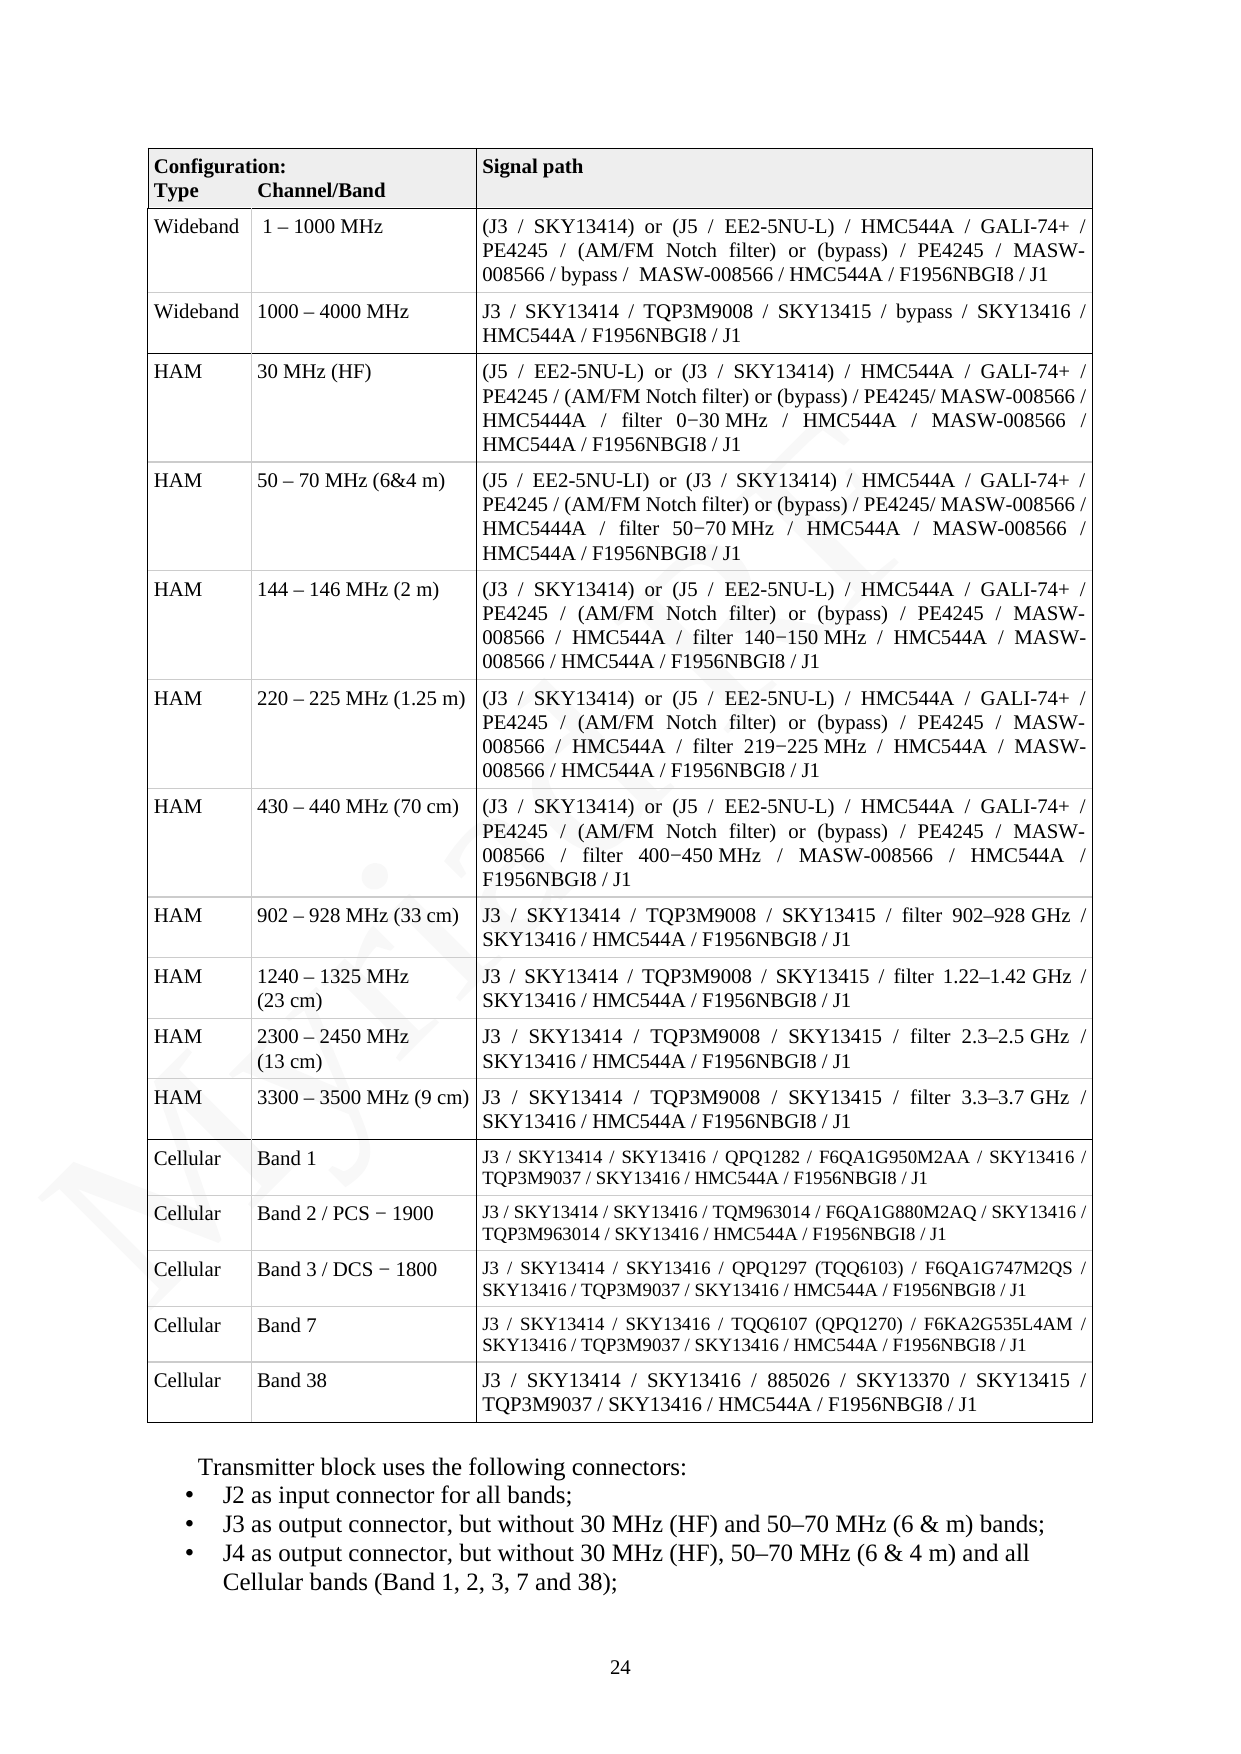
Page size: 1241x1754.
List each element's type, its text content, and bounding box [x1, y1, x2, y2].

list J3 as output connector, but without 30 MHz (HF) and 50–70 MHz (6 & m) bands; [185, 1509, 1092, 1538]
table_cell Band 1 [252, 1140, 476, 1194]
table_cell 1 – 1000 MHz [252, 209, 476, 292]
table_cell Cellular [148, 1363, 251, 1422]
table_cell HAM [148, 958, 251, 1018]
table_cell 2300 – 2450 MHz (13 cm) [321, 1019, 476, 1078]
table_cell Band 7 [252, 1307, 476, 1361]
table_cell J3 / SKY13414 / TQP3M9008 / SKY13415 / bypass / SKY13416 / HMC544A / F1956NBGI8 / J1 [477, 293, 1092, 353]
table_cell J3 / SKY13414 / TQP3M9008 / SKY13415 / filter 902–928 GHz / SKY13416 / HMC544A / F1956NBGI8 / J1 [477, 898, 1092, 957]
table_cell (J3 / SKY13414) or (J5 / EE2-5NU-L) / HMC544A / GALI-74+ / PE4245 / (AM/FM Notch filter) or (bypass) / PE4245 / MASW-008566 / HMC544A / filter 219−225 MHz / HMC544A / MASW-008566 / HMC544A / F1956NBGI8 / J1 [477, 680, 569, 788]
table_cell 3300 – 3500 MHz (9 cm) [346, 1079, 476, 1139]
table_cell HAM [148, 354, 251, 461]
table_cell J3 / SKY13414 / SKY13416 / QPQ1297 (TQQ6103) / F6QA1G747M2QS / SKY13416 / TQP3M9037 / SKY13416 / HMC544A / F1956NBGI8 / J1 [477, 1251, 1092, 1306]
table_cell 2300 – 2450 MHz (13 cm) [252, 1019, 333, 1078]
table_cell HAM [148, 1079, 173, 1139]
table_cell 30 MHz (HF) [252, 354, 476, 461]
table_cell J3 / SKY13414 / SKY13416 / QPQ1282 / F6QA1G950M2AA / SKY13416 / TQP3M9037 / SKY13416 / HMC544A / F1956NBGI8 / J1 [477, 1140, 1092, 1194]
table_cell 902 – 928 MHz (33 cm) [415, 898, 476, 957]
table_cell 3300 – 3500 MHz (9 cm) [252, 1079, 358, 1139]
table_cell (J3 / SKY13414) or (J5 / EE2-5NU-L) / HMC544A / GALI-74+ / PE4245 / (AM/FM Notch filter) or (bypass) / PE4245 / MASW-008566 / HMC544A / filter 219−225 MHz / HMC544A / MASW-008566 / HMC544A / F1956NBGI8 / J1 [548, 680, 1092, 788]
table_cell J3 / SKY13414 / TQP3M9008 / SKY13415 / filter 2.3–2.5 GHz / SKY13416 / HMC544A / F1956NBGI8 / J1 [477, 1019, 1092, 1078]
table_cell HAM [148, 680, 251, 788]
table_cell J3 / SKY13414 / SKY13416 / 885026 / SKY13370 / SKY13415 / TQP3M9037 / SKY13416 / HMC544A / F1956NBGI8 / J1 [477, 1363, 1092, 1422]
table_cell (J3 / SKY13414) or (J5 / EE2-5NU-L) / HMC544A / GALI-74+ / PE4245 / (AM/FM Notch filter) or (bypass) / PE4245 / MASW-008566 / HMC544A / filter 140−150 MHz / HMC544A / MASW-008566 / HMC544A / F1956NBGI8 / J1 [655, 571, 734, 643]
table_cell 430 – 440 MHz (70 cm) [252, 789, 476, 896]
table_cell HAM [148, 1019, 251, 1078]
list J4 as output connector, but without 30 MHz (HF), 50–70 MHz (6 & 4 m) and all Cellular bands (Band 1, 2, 3, 7 and 38); [185, 1538, 1092, 1596]
table_header Signal path [477, 149, 1092, 207]
table_cell J3 / SKY13414 / SKY13416 / TQM963014 / F6QA1G880M2AQ / SKY13416 / TQP3M963014 / SKY13416 / HMC544A / F1956NBGI8 / J1 [477, 1196, 1092, 1250]
table_cell HAM [148, 898, 251, 957]
table_cell J3 / SKY13414 / TQP3M9008 / SKY13415 / filter 3.3–3.7 GHz / SKY13416 / HMC544A / F1956NBGI8 / J1 [477, 1079, 1092, 1139]
table_cell J3 / SKY13414 / TQP3M9008 / SKY13415 / filter 1.22–1.42 GHz / SKY13416 / HMC544A / F1956NBGI8 / J1 [477, 958, 1092, 1018]
table_cell 902 – 928 MHz (33 cm) [252, 898, 442, 957]
table_header Configuration: Type Channel/Band [149, 149, 476, 207]
table_cell Band 2 / PCS − 1900 [252, 1196, 476, 1250]
table_cell (J3 / SKY13414) or (J5 / EE2-5NU-L) / HMC544A / GALI-74+ / PE4245 / (AM/FM Notch filter) or (bypass) / PE4245 / MASW-008566 / bypass / MASW-008566 / HMC544A / F1956NBGI8 / J1 [477, 209, 1092, 292]
table_cell J3 / SKY13414 / SKY13416 / TQQ6107 (QPQ1270) / F6KA2G535L4AM / SKY13416 / TQP3M9037 / SKY13416 / HMC544A / F1956NBGI8 / J1 [477, 1307, 1092, 1361]
table_cell Cellular [188, 1140, 251, 1194]
table_cell Band 38 [252, 1363, 476, 1422]
table_cell Wideband [148, 209, 251, 292]
text Transmitter block uses the following connectors: [148, 1452, 1092, 1481]
table_cell HAM [190, 1079, 251, 1139]
table_cell Cellular [148, 1140, 192, 1194]
table_cell Cellular [148, 1196, 251, 1250]
table_cell 220 – 225 MHz (1.25 m) [252, 680, 476, 788]
table_cell HAM [173, 1099, 213, 1139]
table_cell Cellular [148, 1251, 251, 1306]
table_cell (J5 / EE2-5NU-L) or (J3 / SKY13414) / HMC544A / GALI-74+ / PE4245 / (AM/FM Notch filter) or (bypass) / PE4245/ MASW-008566 / HMC5444A / filter 0−30 MHz / HMC544A / MASW-008566 / HMC544A / F1956NBGI8 / J1 [477, 354, 1092, 461]
table_cell (J5 / EE2-5NU-LI) or (J3 / SKY13414) / HMC544A / GALI-74+ / PE4245 / (AM/FM Notch filter) or (bypass) / PE4245/ MASW-008566 / HMC5444A / filter 50−70 MHz / HMC544A / MASW-008566 / HMC544A / F1956NBGI8 / J1 [477, 463, 832, 570]
table_cell (J3 / SKY13414) or (J5 / EE2-5NU-L) / HMC544A / GALI-74+ / PE4245 / (AM/FM Notch filter) or (bypass) / PE4245 / MASW-008566 / HMC544A / filter 140−150 MHz / HMC544A / MASW-008566 / HMC544A / F1956NBGI8 / J1 [711, 571, 1092, 679]
table_cell (J3 / SKY13414) or (J5 / EE2-5NU-L) / HMC544A / GALI-74+ / PE4245 / (AM/FM Notch filter) or (bypass) / PE4245 / MASW-008566 / HMC544A / filter 140−150 MHz / HMC544A / MASW-008566 / HMC544A / F1956NBGI8 / J1 [477, 571, 700, 679]
table_cell 1000 – 4000 MHz [252, 293, 476, 353]
table_cell (J3 / SKY13414) or (J5 / EE2-5NU-L) / HMC544A / GALI-74+ / PE4245 / (AM/FM Notch filter) or (bypass) / PE4245 / MASW-008566 / filter 400−450 MHz / MASW-008566 / HMC544A / F1956NBGI8 / J1 [477, 789, 1092, 896]
table_cell 1240 – 1325 MHz (23 cm) [252, 958, 375, 1018]
table_cell HAM [148, 789, 251, 896]
table_cell Band 3 / DCS − 1800 [252, 1251, 476, 1306]
table_cell Wideband [148, 293, 251, 353]
table_cell (J5 / EE2-5NU-LI) or (J3 / SKY13414) / HMC544A / GALI-74+ / PE4245 / (AM/FM Notch filter) or (bypass) / PE4245/ MASW-008566 / HMC5444A / filter 50−70 MHz / HMC544A / MASW-008566 / HMC544A / F1956NBGI8 / J1 [775, 463, 1092, 570]
table_cell HAM [148, 463, 251, 570]
table_cell 144 – 146 MHz (2 m) [252, 571, 476, 679]
table_cell HAM [148, 571, 251, 679]
list J2 as input connector for all bands; [185, 1481, 1092, 1509]
table_cell 50 – 70 MHz (6&4 m) [252, 463, 476, 570]
table_cell 1240 – 1325 MHz (23 cm) [361, 958, 476, 1018]
table_cell Cellular [148, 1307, 251, 1361]
